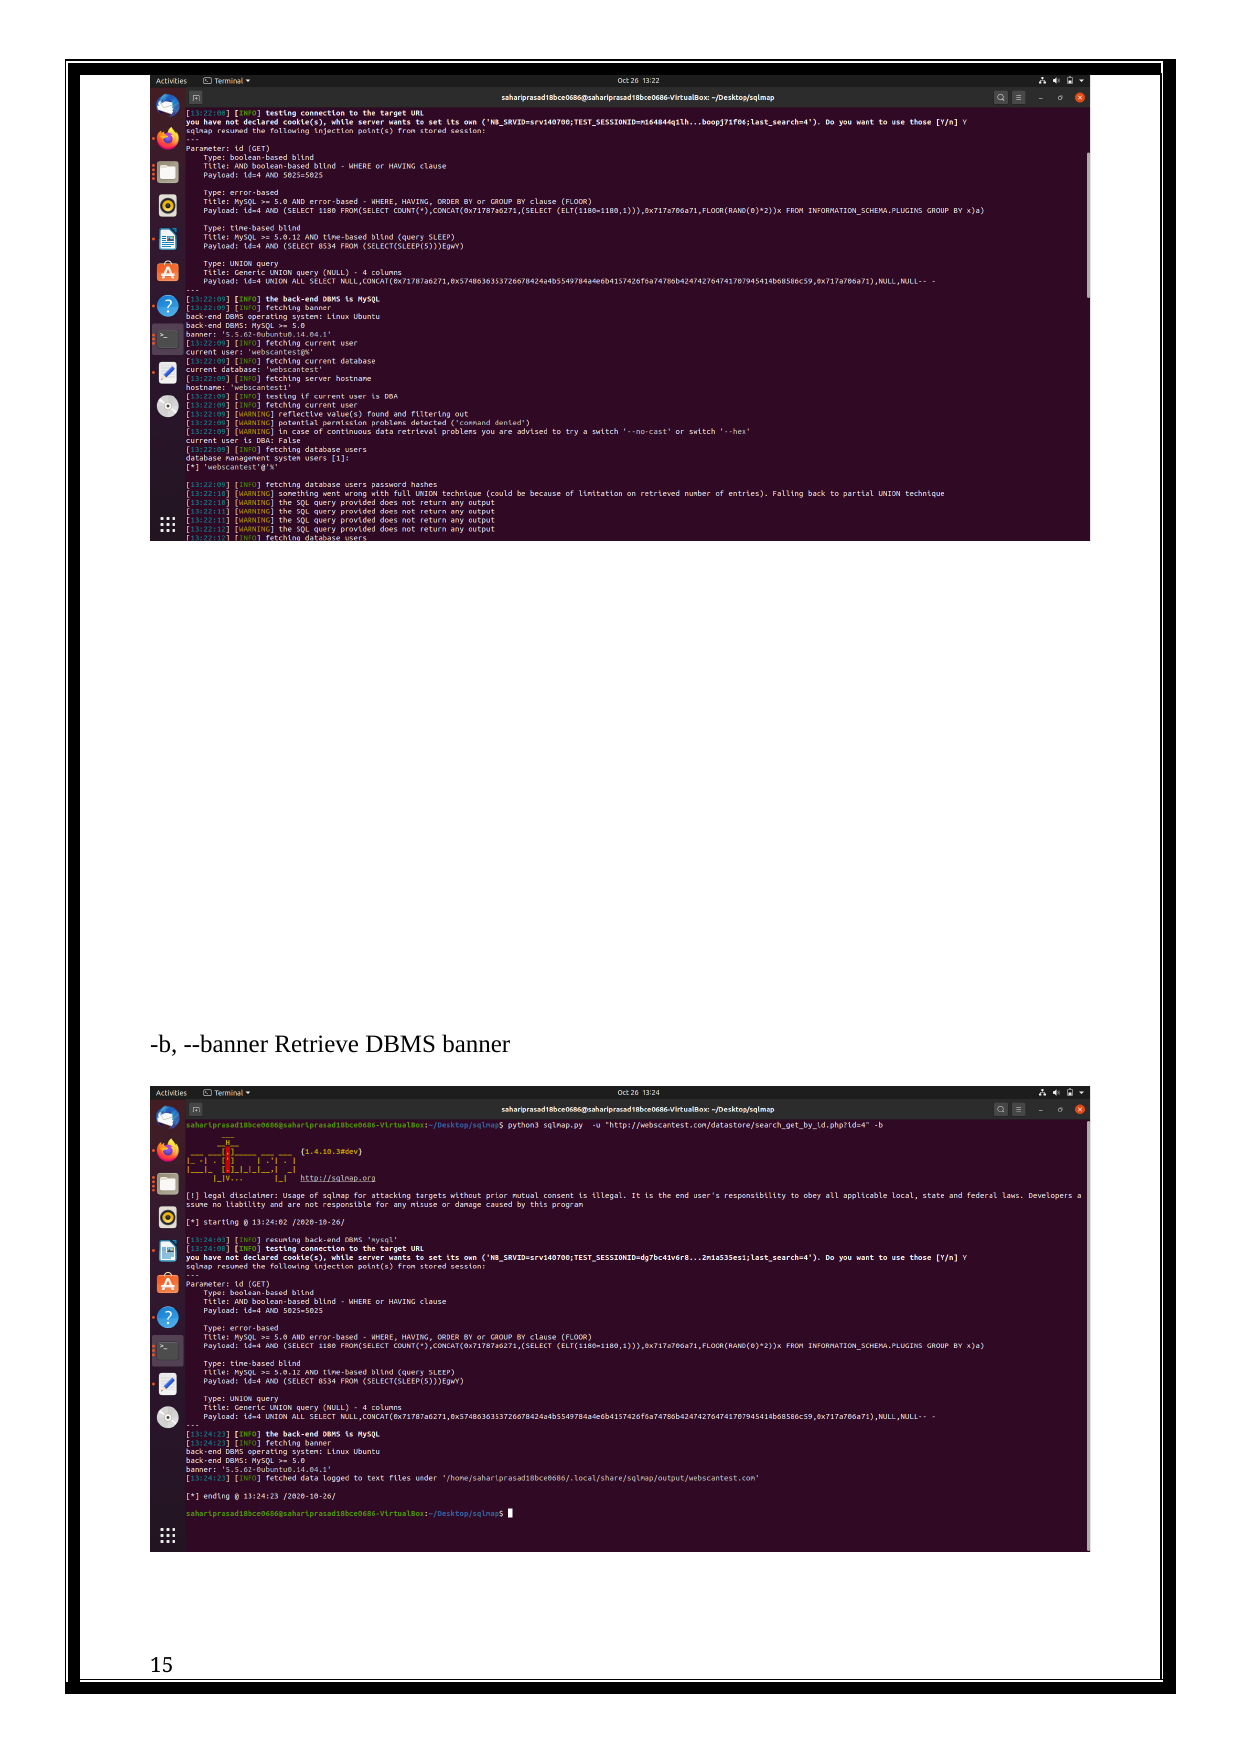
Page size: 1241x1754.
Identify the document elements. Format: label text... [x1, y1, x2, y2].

picture [150, 1086, 1091, 1552]
picture [150, 75, 1091, 541]
text -b, --banner Retrieve DBMS banner [150, 1029, 1090, 1058]
